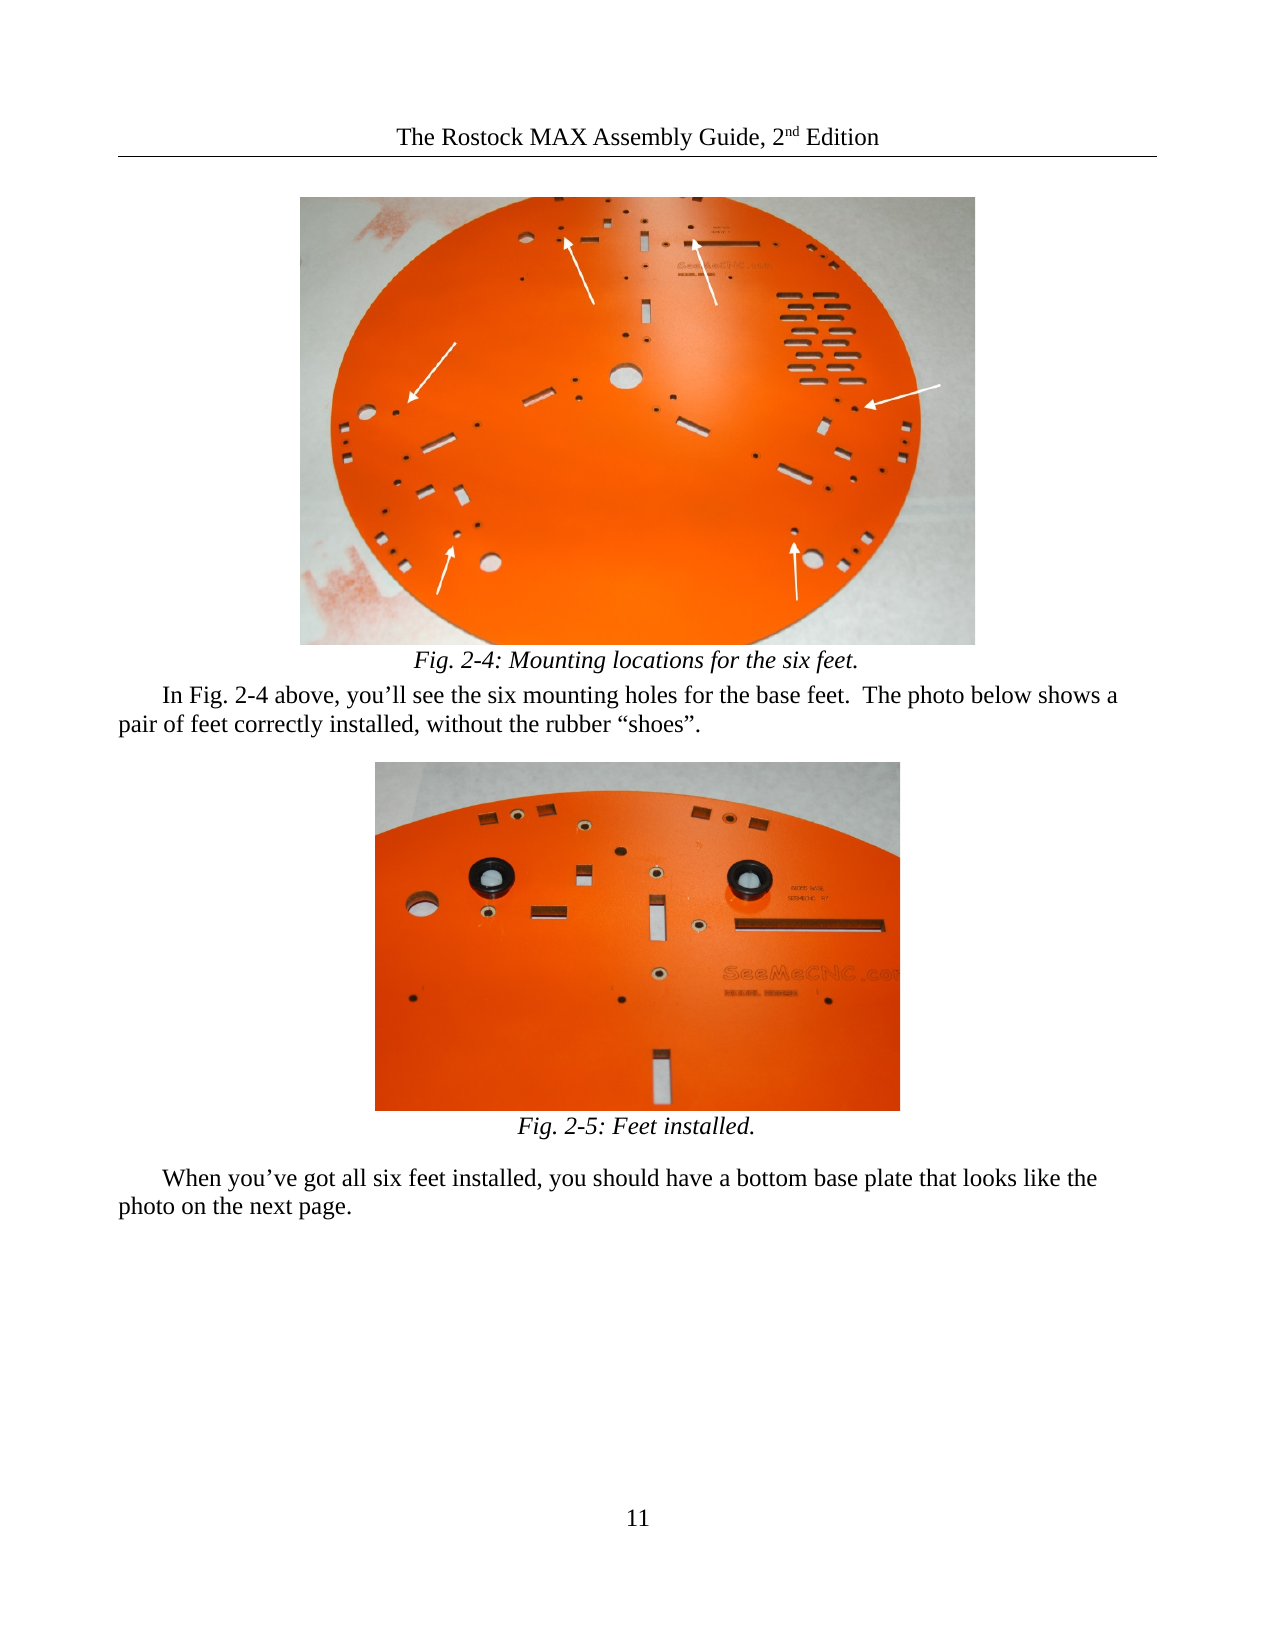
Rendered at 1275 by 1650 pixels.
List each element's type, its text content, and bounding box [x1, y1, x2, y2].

picture [375, 762, 901, 1111]
picture [300, 197, 976, 645]
text Fig. 2-4: Mounting locations for the six feet. [300, 645, 975, 673]
text In Fig. 2-4 above, you’ll see the six mounting holes for the base feet. The photo below shows a pair of feet correctly installed, without the rubber “shoes”. [118, 680, 1157, 738]
text When you’ve got all six feet installed, you should have a bottom base plate that looks like the photo on the next page. [118, 1163, 1157, 1220]
text Fig. 2-5: Feet installed. [375, 1111, 900, 1139]
